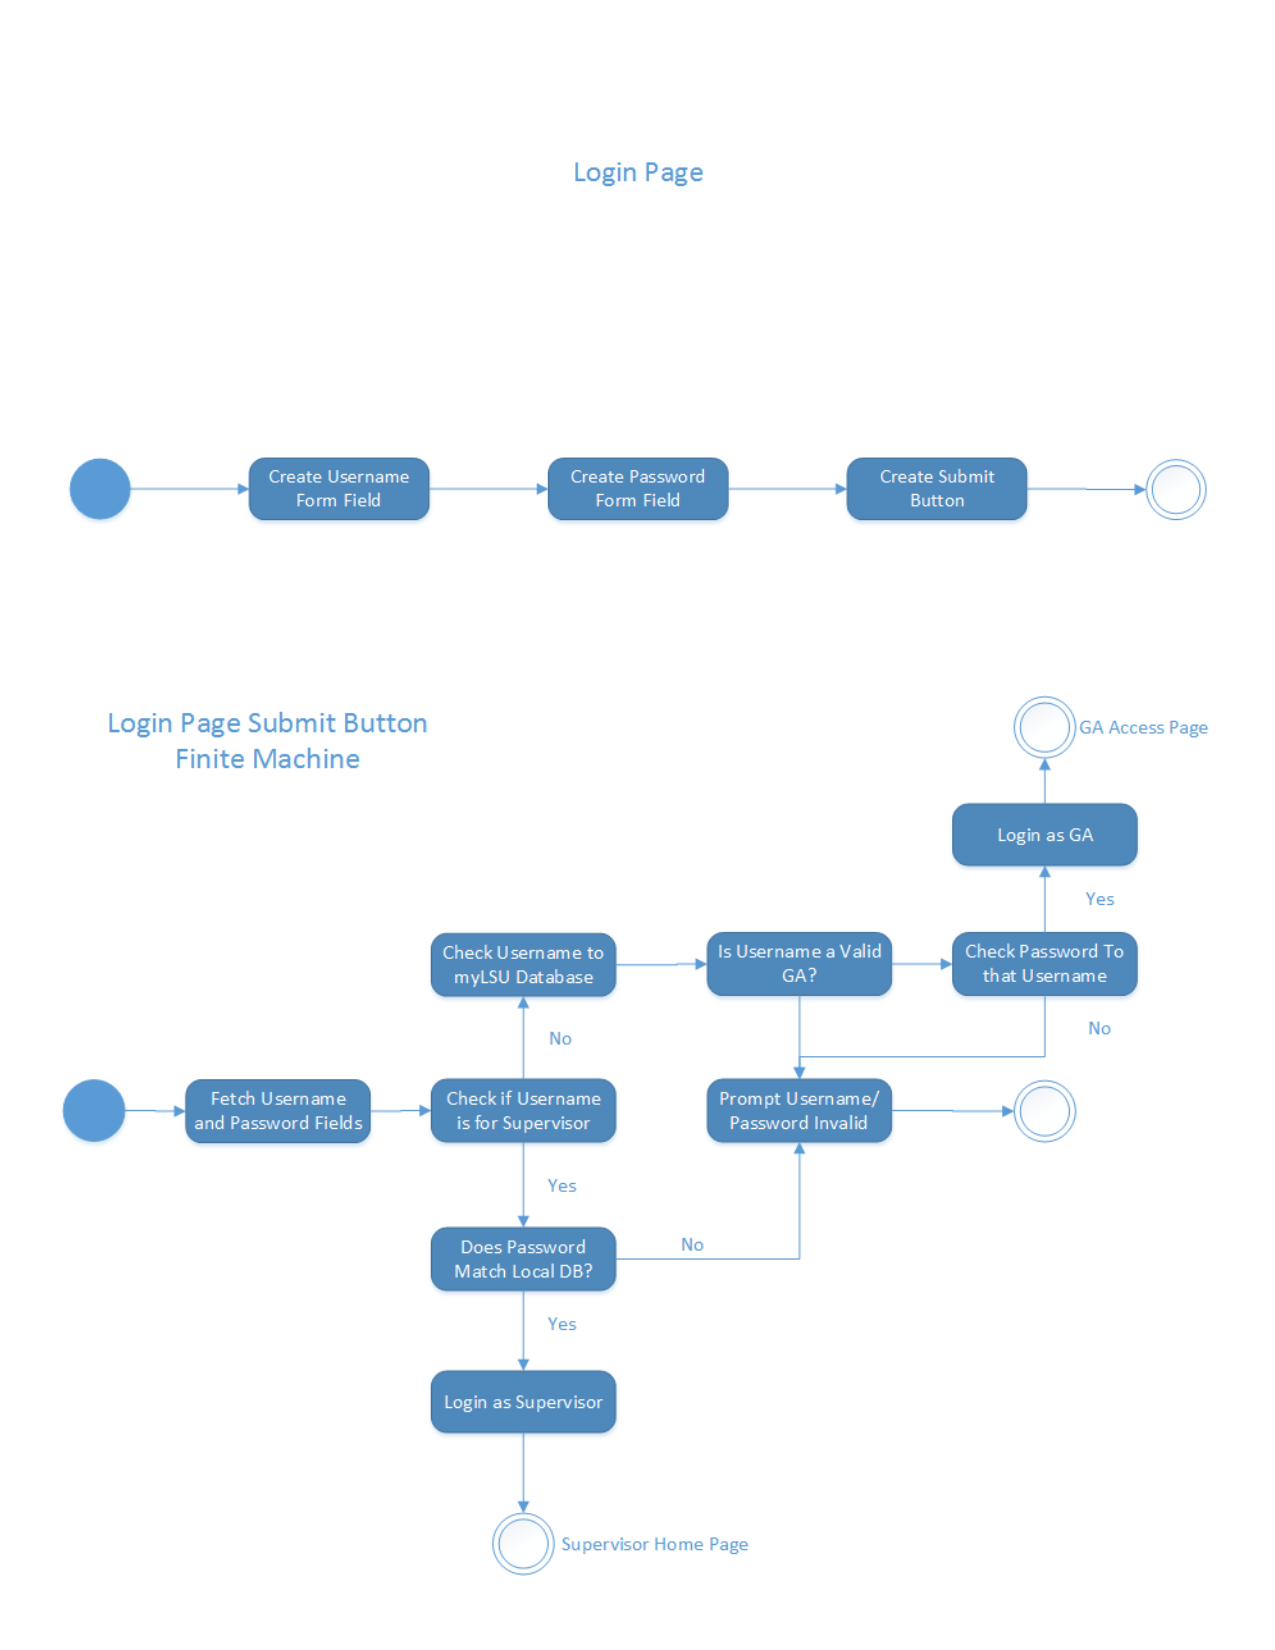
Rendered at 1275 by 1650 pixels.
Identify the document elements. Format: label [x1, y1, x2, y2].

picture [57, 694, 1220, 1576]
picture [64, 145, 1208, 529]
